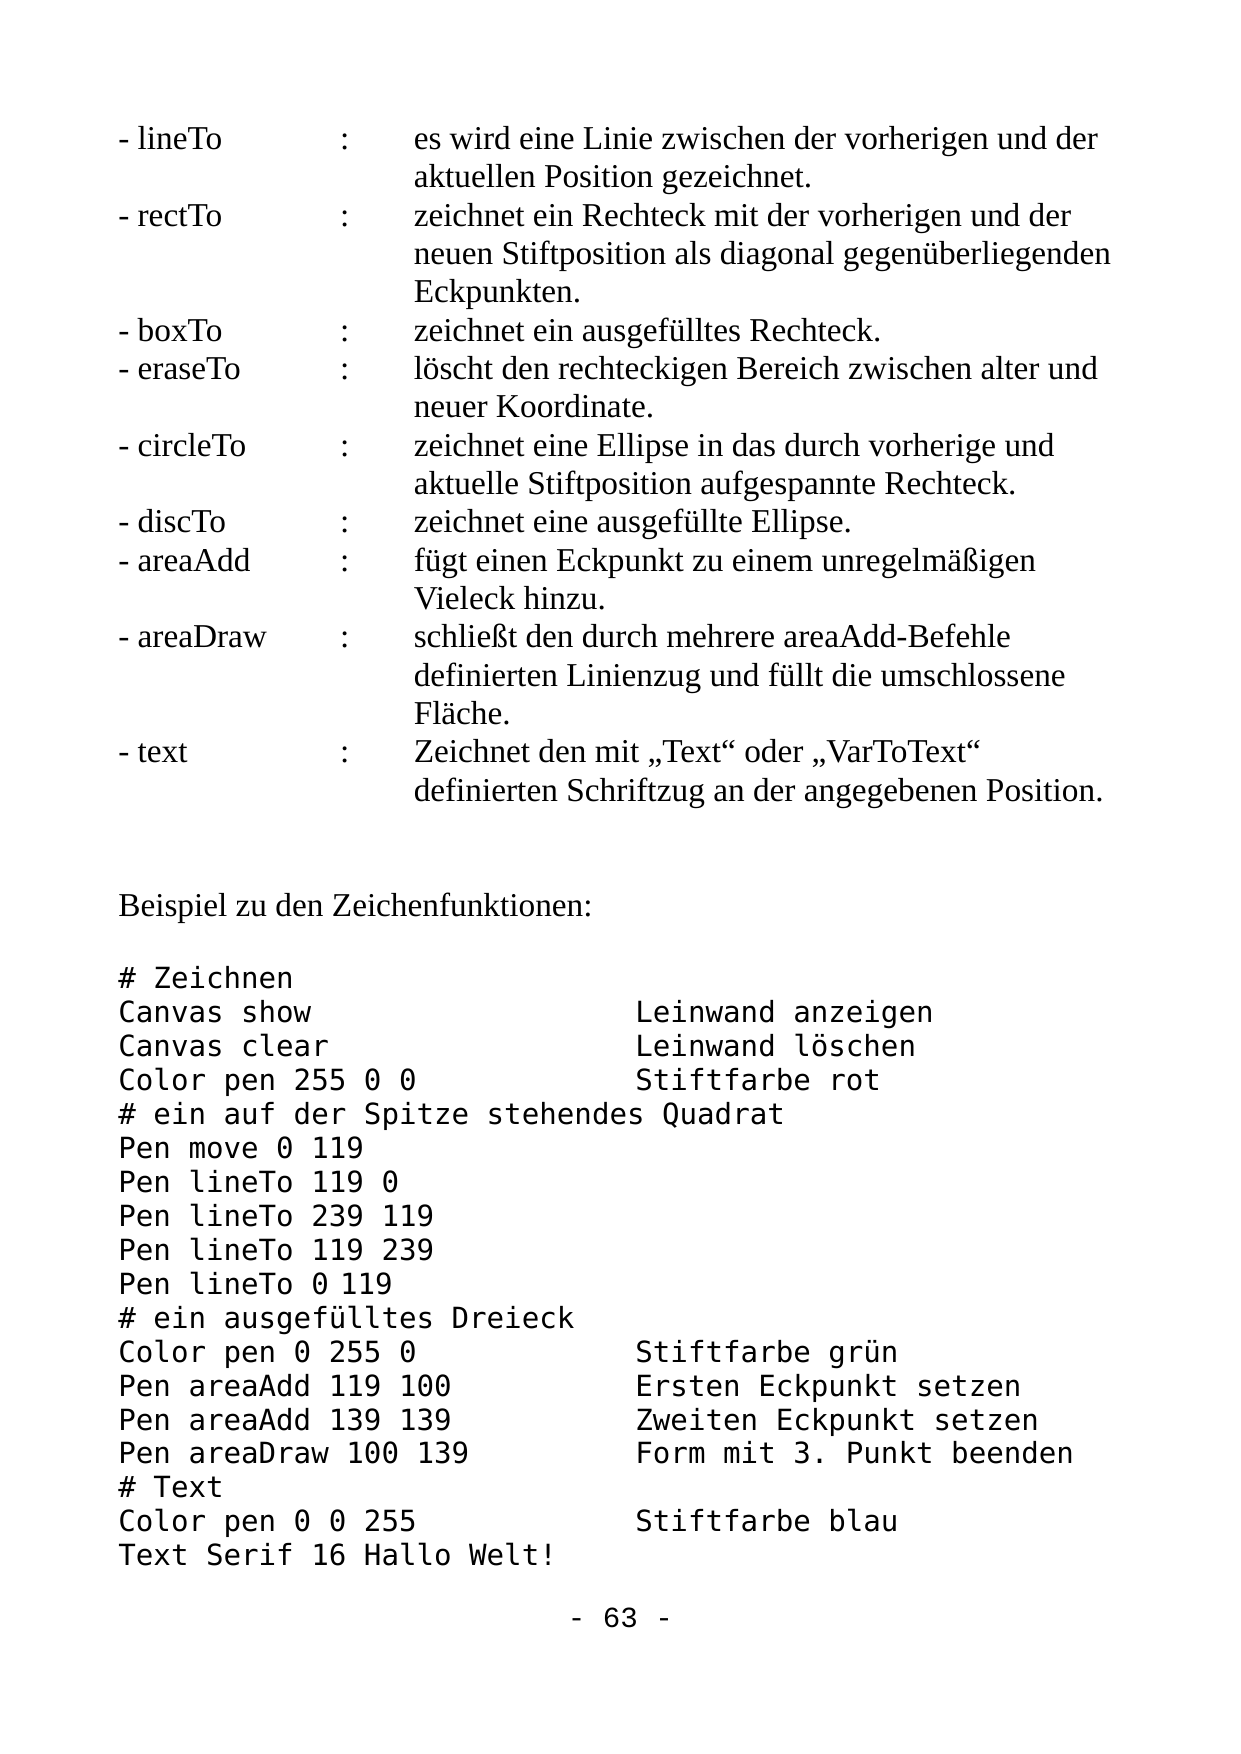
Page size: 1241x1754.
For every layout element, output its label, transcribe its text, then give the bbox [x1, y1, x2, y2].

text Fläche. [118, 693, 1122, 731]
text Color pen 0 255 0 Stiftfarbe grün [118, 1335, 1122, 1369]
text Pen lineTo 0 119 [118, 1267, 1122, 1301]
text Pen lineTo 119 239 [118, 1233, 1122, 1267]
text # ein auf der Spitze stehendes Quadrat [118, 1097, 1122, 1131]
text aktuellen Position gezeichnet. [118, 156, 1122, 195]
text Beispiel zu den Zeichenfunktionen: [118, 885, 1122, 923]
text Canvas clear Leinwand löschen [118, 1029, 1122, 1063]
text Color pen 0 0 255 Stiftfarbe blau [118, 1505, 1122, 1539]
text - circleTo : zeichnet eine Ellipse in das durch vorherige und [118, 425, 1122, 463]
text - eraseTo : löscht den rechteckigen Bereich zwischen alter und [118, 348, 1122, 386]
text Pen areaDraw 100 139 Form mit 3. Punkt beenden [118, 1437, 1122, 1471]
text - boxTo : zeichnet ein ausgefülltes Rechteck. [118, 310, 1122, 348]
text Canvas show Leinwand anzeigen [118, 995, 1122, 1029]
text neuer Koordinate. [118, 386, 1122, 425]
text - discTo : zeichnet eine ausgefüllte Ellipse. [118, 501, 1122, 540]
text - areaDraw : schließt den durch mehrere areaAdd-Befehle [118, 616, 1122, 655]
text # Text [118, 1471, 1122, 1505]
text - rectTo : zeichnet ein Rechteck mit der vorherigen und der [118, 195, 1122, 233]
text - lineTo : es wird eine Linie zwischen der vorherigen und der [118, 118, 1122, 156]
text Color pen 255 0 0 Stiftfarbe rot [118, 1063, 1122, 1097]
text # ein ausgefülltes Dreieck [118, 1301, 1122, 1335]
text neuen Stiftposition als diagonal gegenüberliegenden Eckpunkten. [118, 233, 1122, 310]
text - text : Zeichnet den mit „Text“ oder „VarToText“ [118, 731, 1122, 770]
text - areaAdd : fügt einen Eckpunkt zu einem unregelmäßigen Vieleck hinzu. [118, 540, 1122, 616]
text Text Serif 16 Hallo Welt! [118, 1539, 1122, 1573]
text Pen areaAdd 139 139 Zweiten Eckpunkt setzen [118, 1403, 1122, 1437]
text Pen areaAdd 119 100 Ersten Eckpunkt setzen [118, 1369, 1122, 1403]
text aktuelle Stiftposition aufgespannte Rechteck. [118, 463, 1122, 501]
text definierten Linienzug und füllt die umschlossene [118, 655, 1122, 693]
text Pen lineTo 239 119 [118, 1199, 1122, 1233]
text # Zeichnen [118, 961, 1122, 995]
text Pen lineTo 119 0 [118, 1165, 1122, 1199]
text definierten Schriftzug an der angegebenen Position. [118, 770, 1122, 808]
text Pen move 0 119 [118, 1131, 1122, 1165]
